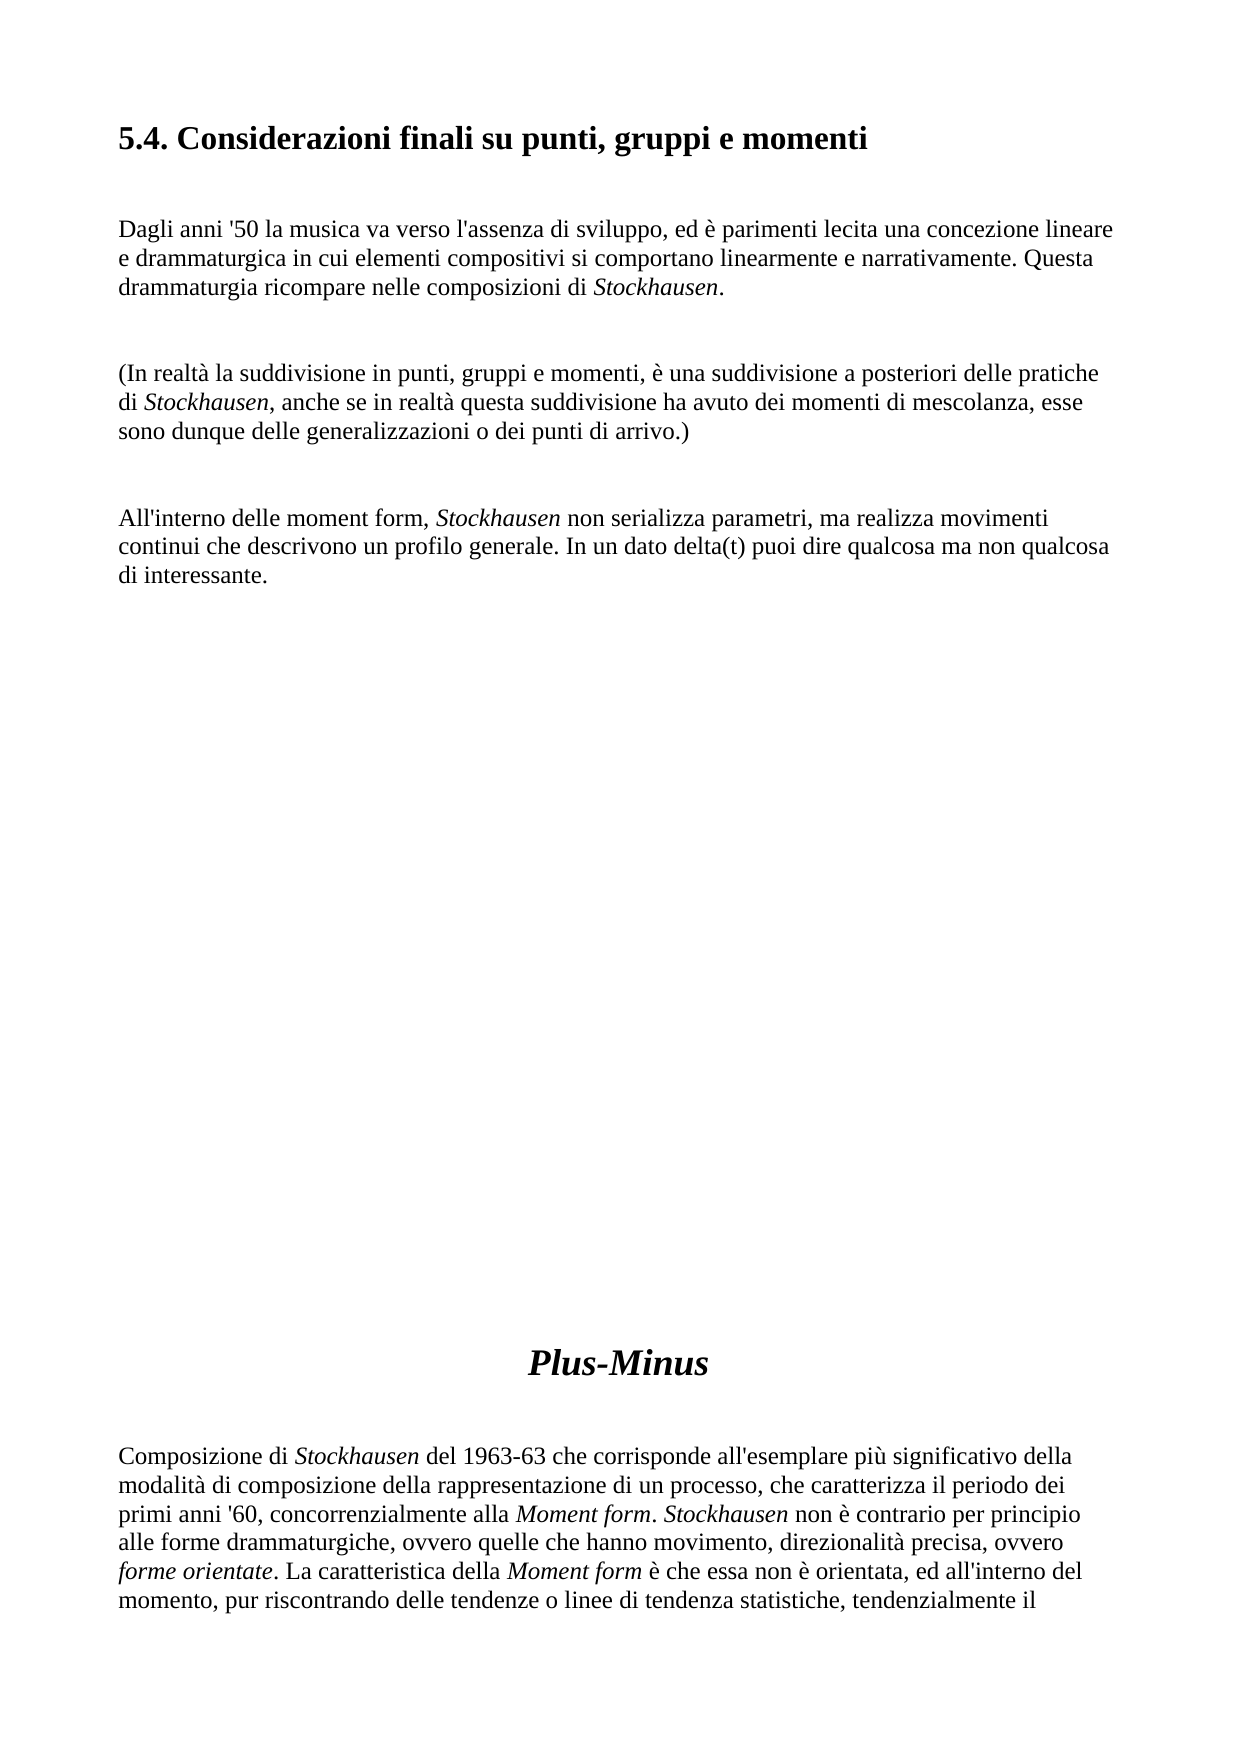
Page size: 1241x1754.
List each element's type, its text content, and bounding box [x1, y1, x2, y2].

text 5.4. Considerazioni finali su punti, gruppi e momenti [118, 118, 1122, 156]
text Dagli anni '50 la musica va verso l'assenza di sviluppo, ed è parimenti lecita una concezione lineare e drammaturgica in cui elementi compositivi si comportano linearmente e narrativamente. Questa drammaturgia ricompare nelle composizioni di Stockhausen. [118, 214, 1122, 301]
text Plus-Minus [118, 1340, 1122, 1383]
text Composizione di Stockhausen del 1963-63 che corrisponde all'esemplare più significativo della modalità di composizione della rappresentazione di un processo, che caratterizza il periodo dei primi anni '60, concorrenzialmente alla Moment form. Stockhausen non è contrario per principio alle forme drammaturgiche, ovvero quelle che hanno movimento, direzionalità precisa, ovvero forme orientate. La caratteristica della Moment form è che essa non è orientata, ed all'interno del momento, pur riscontrando delle tendenze o linee di tendenza statistiche, tendenzialmente il [118, 1441, 1122, 1614]
text All'interno delle moment form, Stockhausen non serializza parametri, ma realizza movimenti continui che descrivono un profilo generale. In un dato delta(t) puoi dire qualcosa ma non qualcosa di interessante. [118, 503, 1122, 589]
text (In realtà la suddivisione in punti, gruppi e momenti, è una suddivisione a posteriori delle pratiche di Stockhausen, anche se in realtà questa suddivisione ha avuto dei momenti di mescolanza, esse sono dunque delle generalizzazioni o dei punti di arrivo.) [118, 358, 1122, 445]
